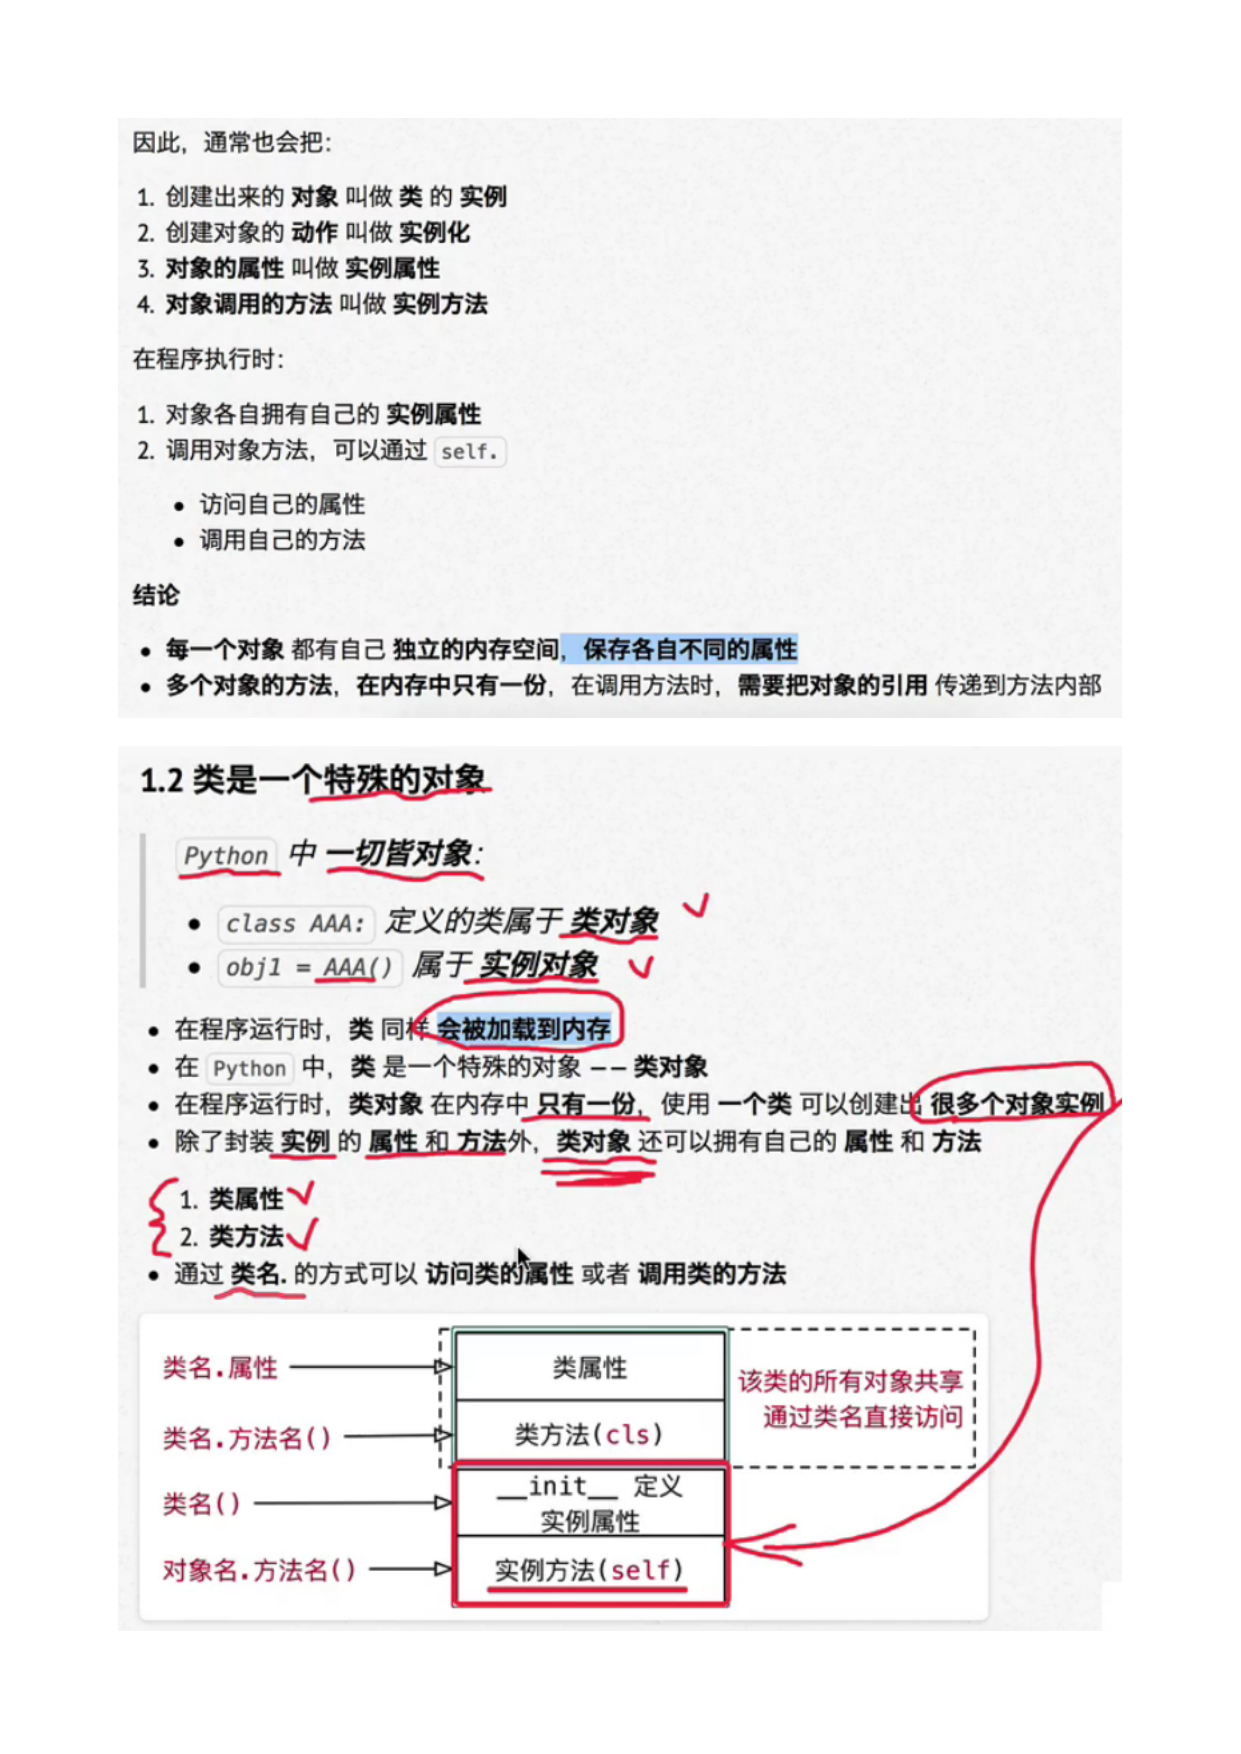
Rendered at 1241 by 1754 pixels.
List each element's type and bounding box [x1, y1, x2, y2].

picture [118, 746, 1123, 1631]
picture [118, 118, 1123, 718]
